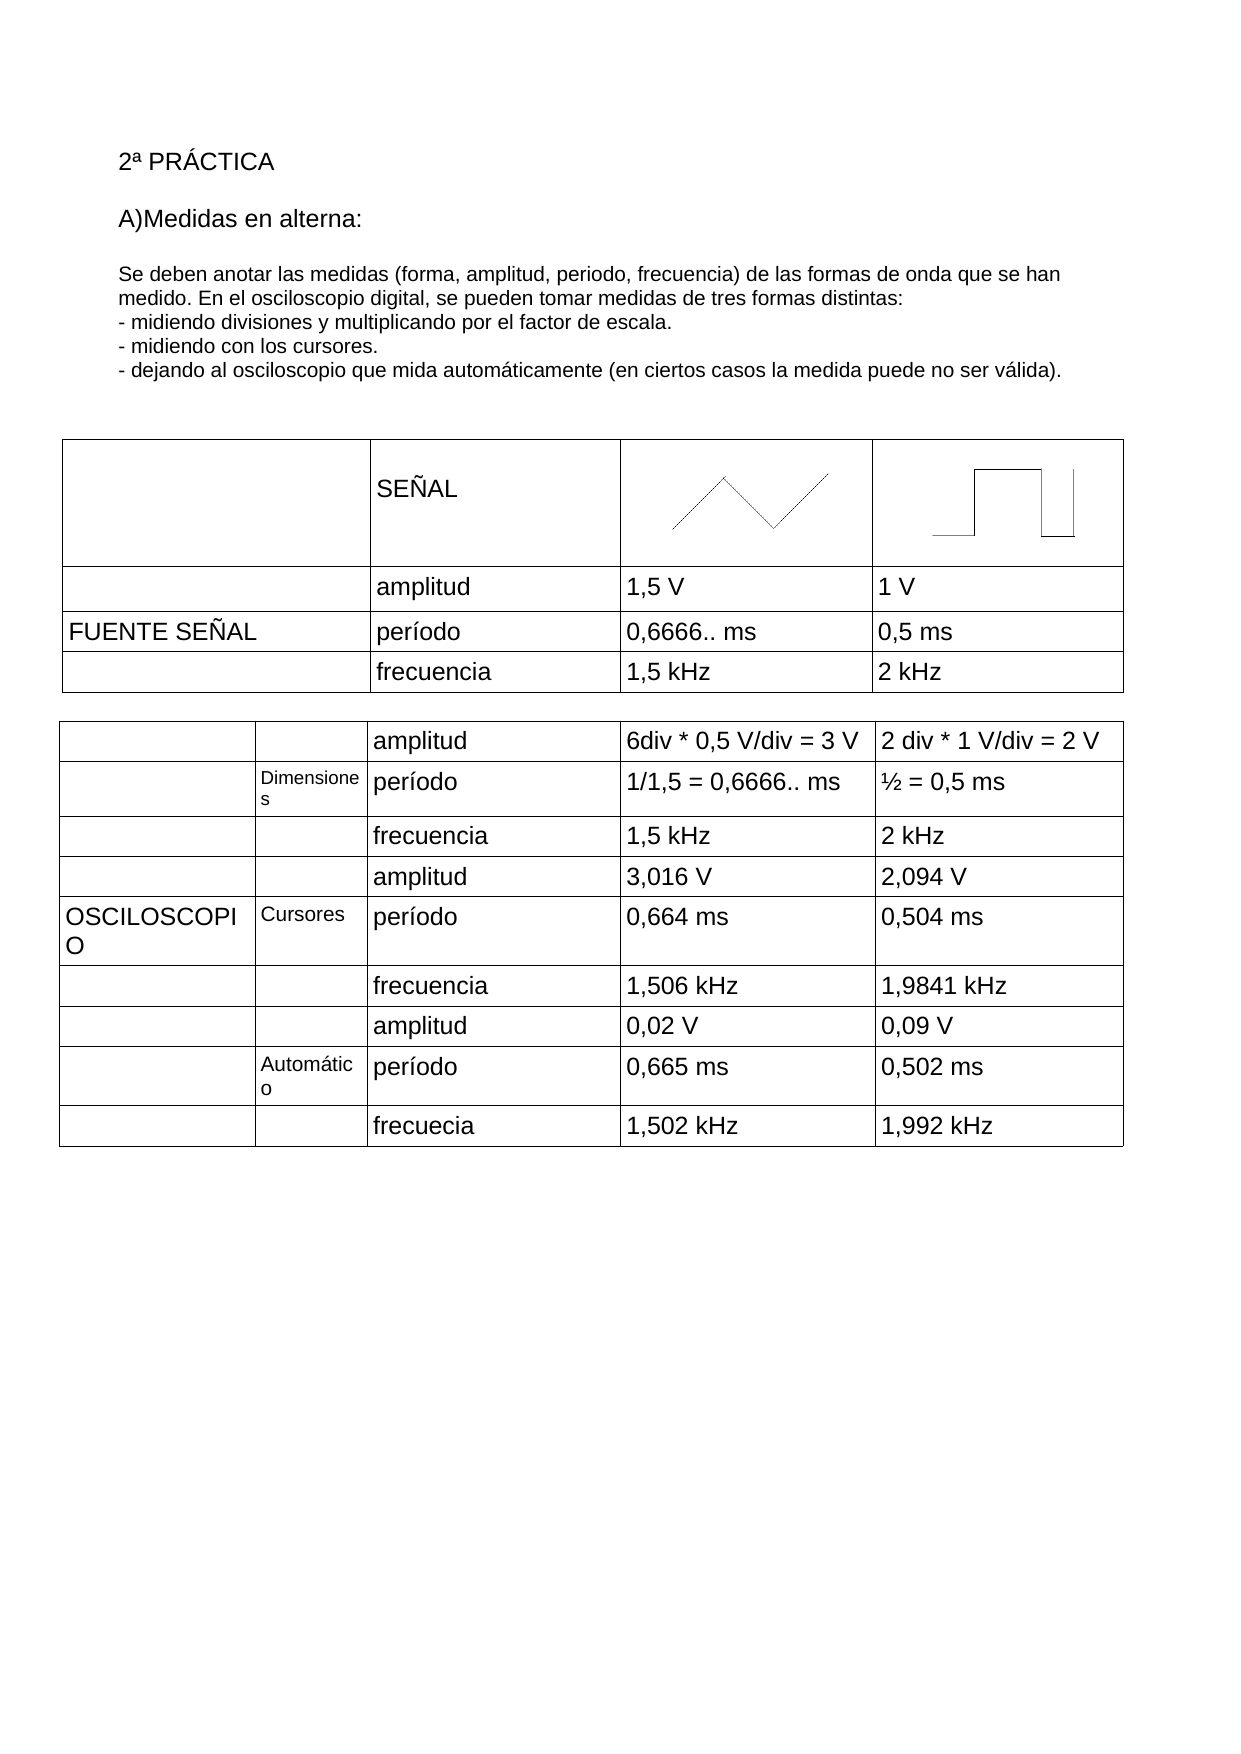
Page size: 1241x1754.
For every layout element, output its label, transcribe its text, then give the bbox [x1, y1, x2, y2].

table_cell 1,506 kHz [621, 966, 875, 1006]
table_header 6div * 0,5 V/div = 3 V [621, 722, 875, 761]
table_cell [60, 857, 255, 896]
table_cell período [368, 762, 620, 816]
table_cell frecuecia [368, 1106, 620, 1146]
table_cell 1,5 kHz [621, 652, 872, 692]
table_cell 2 kHz [876, 817, 1123, 856]
table_cell ½ = 0,5 ms [876, 762, 1123, 816]
table_cell [60, 1047, 255, 1105]
table_cell período [368, 897, 620, 965]
table_cell 0,09 V [876, 1007, 1123, 1046]
table_cell Dimensiones [256, 762, 367, 816]
table_header amplitud [368, 722, 620, 761]
table_cell Automático [256, 1047, 367, 1105]
table_cell 2 kHz [873, 652, 1123, 692]
table_cell 1,502 kHz [621, 1106, 875, 1146]
table_cell [60, 817, 255, 856]
table_cell [60, 762, 255, 816]
table_cell [63, 652, 370, 692]
table_cell [256, 1106, 367, 1146]
table_cell período [368, 1047, 620, 1105]
table_header [873, 440, 1123, 566]
table_cell [60, 966, 255, 1006]
table_cell OSCILOSCOPIO [60, 897, 255, 965]
table_cell 3,016 V [621, 857, 875, 896]
table_cell amplitud [371, 567, 620, 611]
text - midiendo con los cursores. [118, 334, 1122, 358]
table_cell [63, 567, 370, 611]
text - midiendo divisiones y multiplicando por el factor de escala. [118, 310, 1122, 334]
table_header [60, 722, 255, 761]
table_cell 1,9841 kHz [876, 966, 1123, 1006]
table_cell frecuencia [371, 652, 620, 692]
table_header [63, 440, 370, 566]
table_cell FUENTE SEÑAL [63, 612, 370, 651]
table_cell frecuencia [368, 817, 620, 856]
table_cell [60, 1106, 255, 1146]
table_cell 1/1,5 = 0,6666.. ms [621, 762, 875, 816]
table_cell Cursores [256, 897, 367, 965]
table_cell 0,02 V [621, 1007, 875, 1046]
table_cell 0,5 ms [873, 612, 1123, 651]
table_header 2 div * 1 V/div = 2 V [876, 722, 1123, 761]
text - dejando al osciloscopio que mida automáticamente (en ciertos casos la medida puede no ser válida). [118, 358, 1122, 382]
table_cell [256, 966, 367, 1006]
table_cell 0,504 ms [876, 897, 1123, 965]
table_cell 2,094 V [876, 857, 1123, 896]
text 2ª PRÁCTICA [118, 147, 1122, 176]
text A)Medidas en alterna: [118, 204, 1122, 233]
table_cell amplitud [368, 1007, 620, 1046]
table_cell 1 V [873, 567, 1123, 611]
picture [663, 453, 838, 556]
table_cell frecuencia [368, 966, 620, 1006]
table_header [621, 440, 872, 566]
text Se deben anotar las medidas (forma, amplitud, periodo, frecuencia) de las formas de onda que se han [118, 262, 1122, 286]
table_cell 0,665 ms [621, 1047, 875, 1105]
table_cell [256, 857, 367, 896]
table_cell [60, 1007, 255, 1046]
table_cell [256, 1007, 367, 1046]
table_cell amplitud [368, 857, 620, 896]
table_header [256, 722, 367, 761]
table_cell 1,992 kHz [876, 1106, 1123, 1146]
table_cell 0,664 ms [621, 897, 875, 965]
table_cell 1,5 V [621, 567, 872, 611]
table_header SEÑAL [371, 440, 620, 566]
table_cell 0,502 ms [876, 1047, 1123, 1105]
table_cell [256, 817, 367, 856]
table_cell 1,5 kHz [621, 817, 875, 856]
picture [924, 456, 1097, 548]
table_cell período [371, 612, 620, 651]
table_cell 0,6666.. ms [621, 612, 872, 651]
text medido. En el osciloscopio digital, se pueden tomar medidas de tres formas distintas: [118, 286, 1122, 310]
